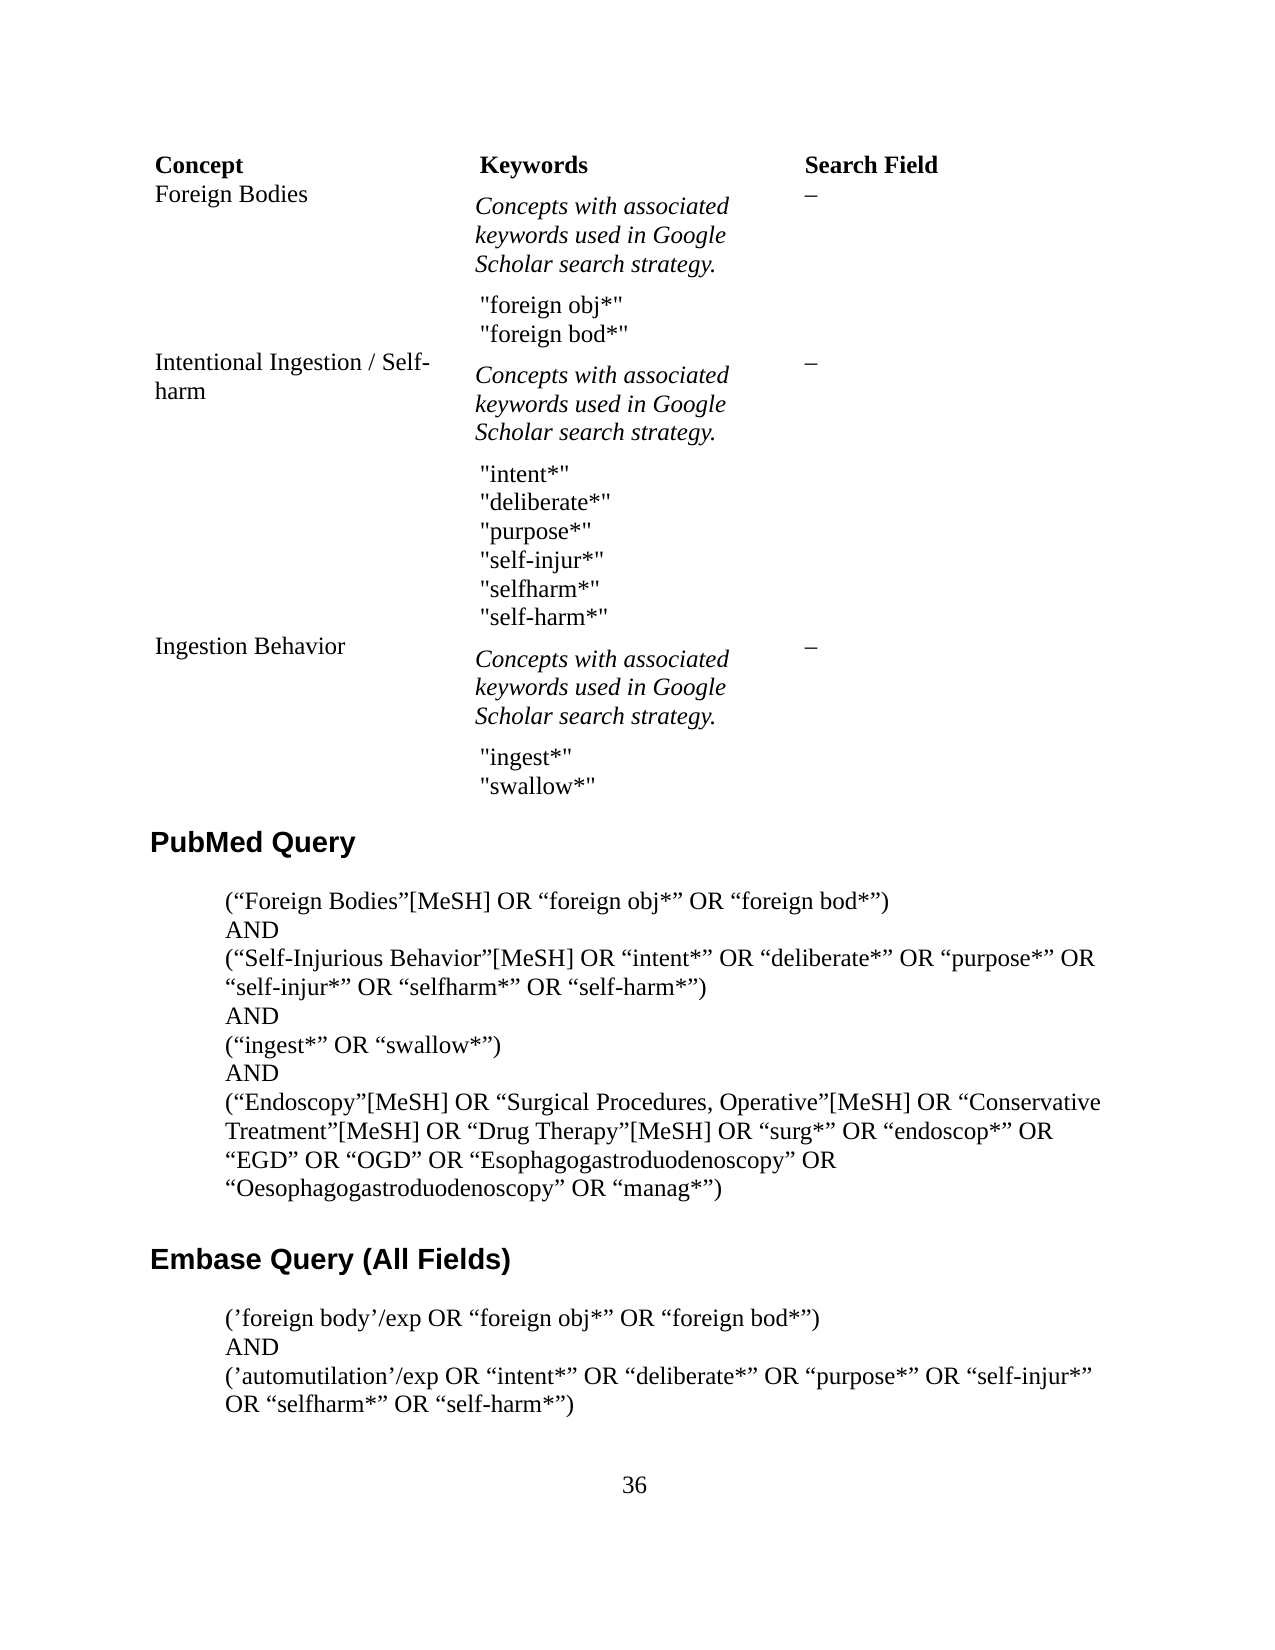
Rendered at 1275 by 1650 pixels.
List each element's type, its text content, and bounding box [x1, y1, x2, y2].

subtitle PubMed Query [150, 825, 1125, 858]
table_cell – [800, 348, 1125, 631]
table_cell "swallow*" [475, 771, 800, 800]
table_cell Concepts with associated keywords used in Google Scholar search strategy. [475, 631, 800, 743]
table_cell Concepts with associated keywords used in Google Scholar search strategy. [475, 348, 800, 459]
text (“Foreign Bodies”[MeSH] OR “foreign obj*” OR “foreign bod*”) AND (“Self-Injurious Behavior”[MeSH] OR “intent*” OR “deliberate*” OR “purpose*” OR “self-injur*” OR “selfharm*” OR “self-harm*”) AND (“ingest*” OR “swallow*”) AND (“Endoscopy”[MeSH] OR “Surgical Procedures, Operative”[MeSH] OR “Conservative Treatment”[MeSH] OR “Drug Therapy”[MeSH] OR “surg*” OR “endoscop*” OR “EGD” OR “OGD” OR “Esophagogastroduodenoscopy” OR “Oesophagogastroduodenoscopy” OR “manag*”) [225, 886, 1125, 1202]
table_cell "foreign bod*" [475, 319, 800, 347]
subtitle Embase Query (All Fields) [150, 1242, 1125, 1276]
table_header "foreign obj*" [475, 290, 800, 319]
table_cell Foreign Bodies [150, 179, 475, 347]
table_cell "purpose*" [475, 516, 800, 545]
table_cell Ingestion Behavior [150, 631, 475, 800]
table_cell "self-harm*" [475, 603, 800, 631]
table_header Concept [150, 150, 475, 179]
table_cell "selfharm*" [475, 574, 800, 602]
table_cell – [800, 631, 1125, 800]
table_cell "self-injur*" [475, 545, 800, 574]
table_header Keywords [475, 150, 800, 179]
table_header "ingest*" [475, 743, 800, 771]
table_header "intent*" [475, 459, 800, 487]
text (’foreign body’/exp OR “foreign obj*” OR “foreign bod*”) AND (’automutilation’/exp OR “intent*” OR “deliberate*” OR “purpose*” OR “self-injur*” OR “selfharm*” OR “self-harm*”) [225, 1303, 1125, 1418]
table_cell "deliberate*" [475, 488, 800, 516]
table_cell – [800, 179, 1125, 347]
table_cell Concepts with associated keywords used in Google Scholar search strategy. [475, 179, 800, 290]
table_cell Intentional Ingestion / Self-harm [150, 348, 475, 631]
table_header Search Field [800, 150, 1125, 179]
